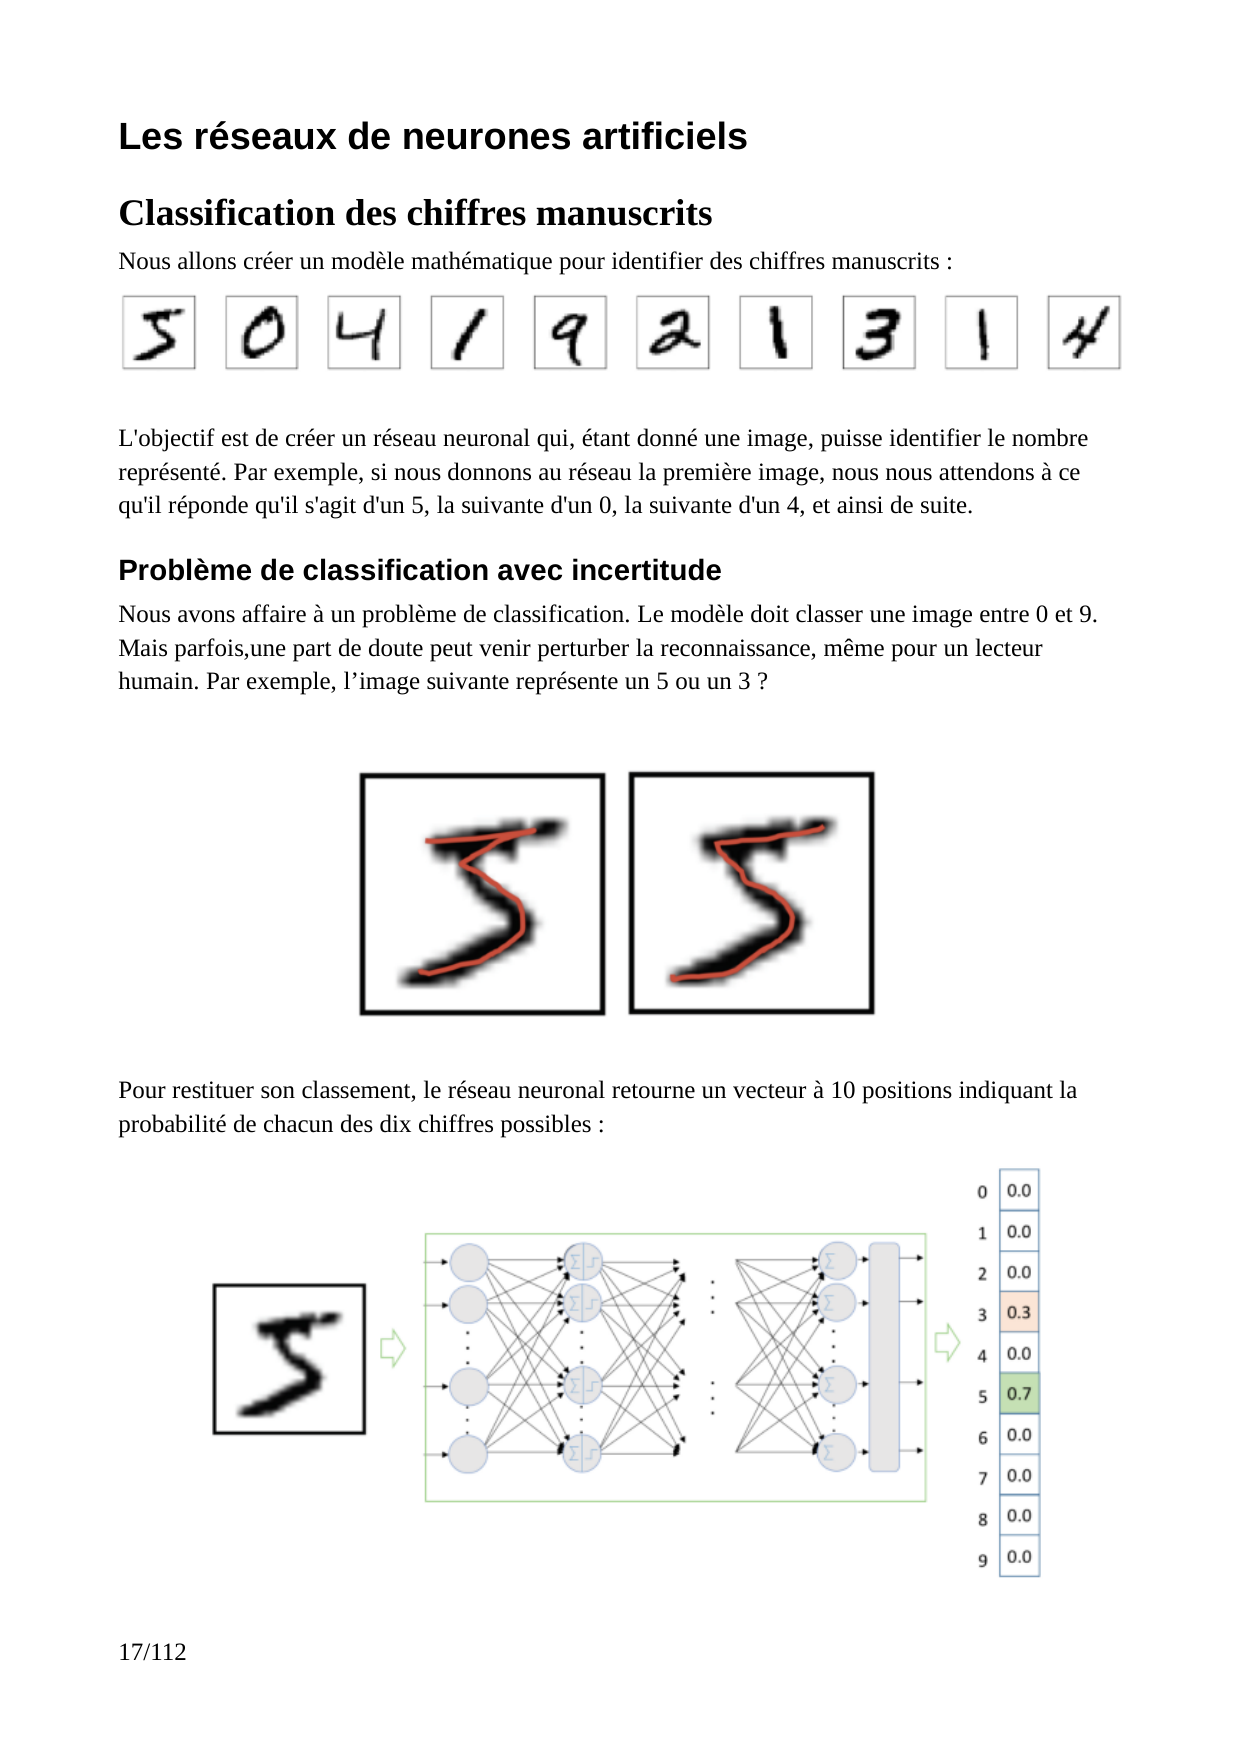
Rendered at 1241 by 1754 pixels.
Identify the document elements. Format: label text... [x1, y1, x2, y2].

subtitle Les réseaux de neurones artificiels [118, 113, 1122, 157]
text Nous avons affaire à un problème de classification. Le modèle doit classer une image entre 0 et 9. Mais parfois,une part de doute peut venir perturber la reconnaissance, même pour un lecteur humain. Par exemple, l’image suivante représente un 5 ou un 3 ? [118, 599, 1122, 695]
text Pour restituer son classement, le réseau neuronal retourne un vecteur à 10 positions indiquant la probabilité de chacun des dix chiffres possibles : [118, 1075, 1122, 1138]
picture [126, 1158, 1130, 1586]
subtitle Classification des chiffres manuscrits [118, 190, 1122, 233]
text L'objectif est de créer un réseau neuronal qui, étant donné une image, puisse identifier le nombre représenté. Par exemple, si nous donnons au réseau la première image, nous nous attendons à ce qu'il réponde qu'il s'agit d'un 5, la suivante d'un 0, la suivante d'un 4, et ainsi de suite. [118, 423, 1122, 519]
picture [194, 761, 1046, 1024]
picture [118, 293, 1123, 372]
subtitle Problème de classification avec incertitude [118, 552, 1122, 587]
text Nous allons créer un modèle mathématique pour identifier des chiffres manuscrits : [118, 246, 1122, 275]
